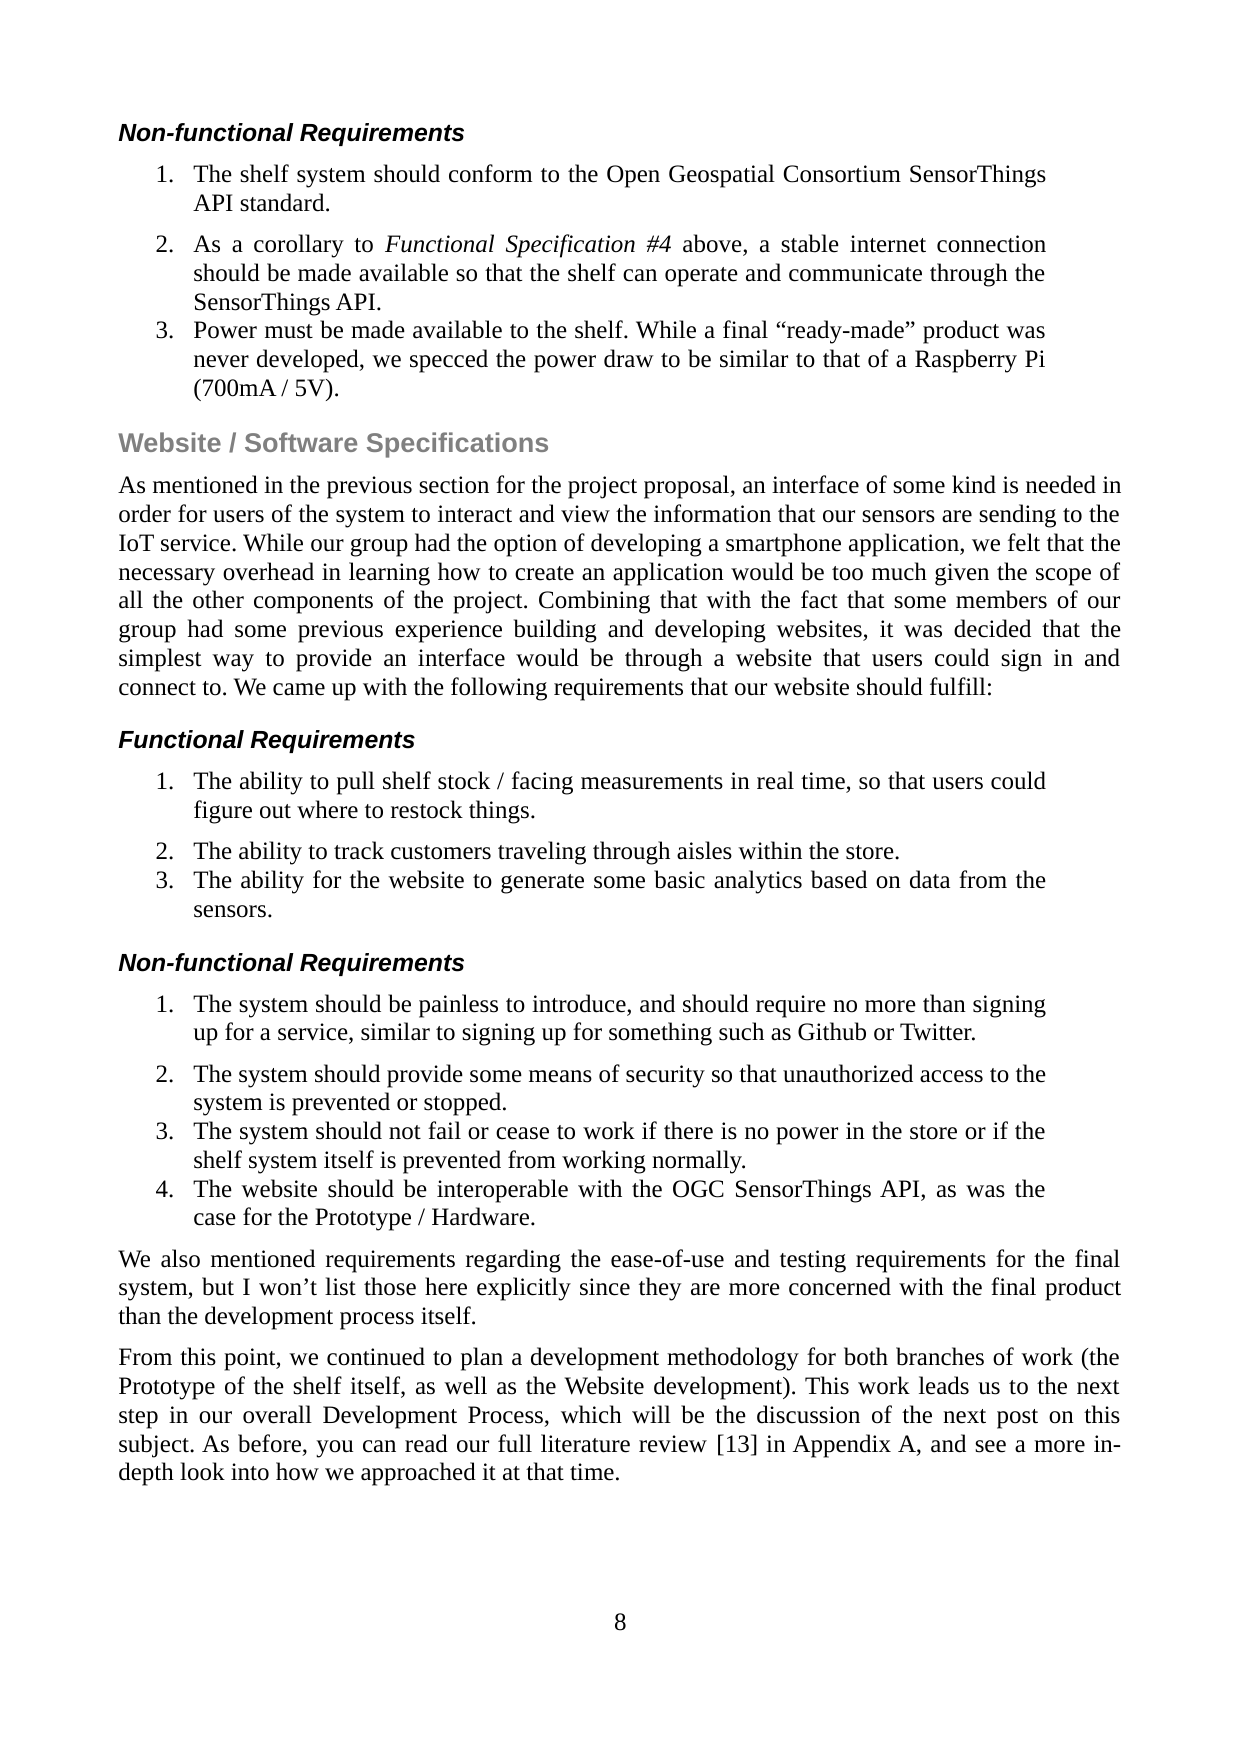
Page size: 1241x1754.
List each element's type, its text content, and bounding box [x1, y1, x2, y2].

list The website should be interoperable with the OGC SensorThings API, as was the case for the Prototype / Hardware. [155, 1174, 1047, 1231]
subtitle Non-functional Requirements [118, 948, 1122, 976]
subtitle Non-functional Requirements [118, 118, 1122, 147]
list The ability for the website to generate some basic analytics based on data from the sensors. [155, 865, 1047, 923]
text From this point, we continued to plan a development methodology for both branches of work (the Prototype of the shelf itself, as well as the Website development). This work leads us to the next step in our overall Development Process, which will be the discussion of the next post on this subject. As before, you can read our full literature review [13] in Appendix A, and see a more in-depth look into how we approached it at that time. [118, 1342, 1122, 1486]
list The ability to pull shelf stock / facing measurements in real time, so that users could figure out where to restock things. [155, 766, 1047, 824]
list Power must be made available to the shelf. While a final “ready-made” product was never developed, we specced the power draw to be similar to that of a Raspberry Pi (700mA / 5V). [155, 315, 1047, 402]
list The ability to track customers traveling through aisles within the store. [155, 836, 1047, 865]
list The system should be painless to introduce, and should require no more than signing up for a service, similar to signing up for something such as Github or Twitter. [155, 989, 1047, 1046]
subtitle Website / Software Specifications [118, 427, 1122, 458]
list The system should not fail or cease to work if there is no power in the store or if the shelf system itself is prevented from working normally. [155, 1116, 1047, 1174]
list The system should provide some means of security so that unauthorized access to the system is prevented or stopped. [155, 1059, 1047, 1116]
list The shelf system should conform to the Open Geospatial Consortium SensorThings API standard. [155, 159, 1047, 217]
text As mentioned in the previous section for the project proposal, an interface of some kind is needed in order for users of the system to interact and view the information that our sensors are sending to the IoT service. While our group had the option of developing a smartphone application, we felt that the necessary overhead in learning how to create an application would be too much given the scope of all the other components of the project. Combining that with the fact that some members of our group had some previous experience building and developing websites, it was decided that the simplest way to provide an interface would be through a website that users could sign in and connect to. We came up with the following requirements that our website should fulfill: [118, 470, 1122, 700]
subtitle Functional Requirements [118, 725, 1122, 754]
list As a corollary to Functional Specification #4 above, a stable internet connection should be made available so that the shelf can operate and communicate through the SensorThings API. [155, 229, 1047, 315]
text We also mentioned requirements regarding the ease-of-use and testing requirements for the final system, but I won’t list those here explicitly since they are more concerned with the final product than the development process itself. [118, 1244, 1122, 1330]
